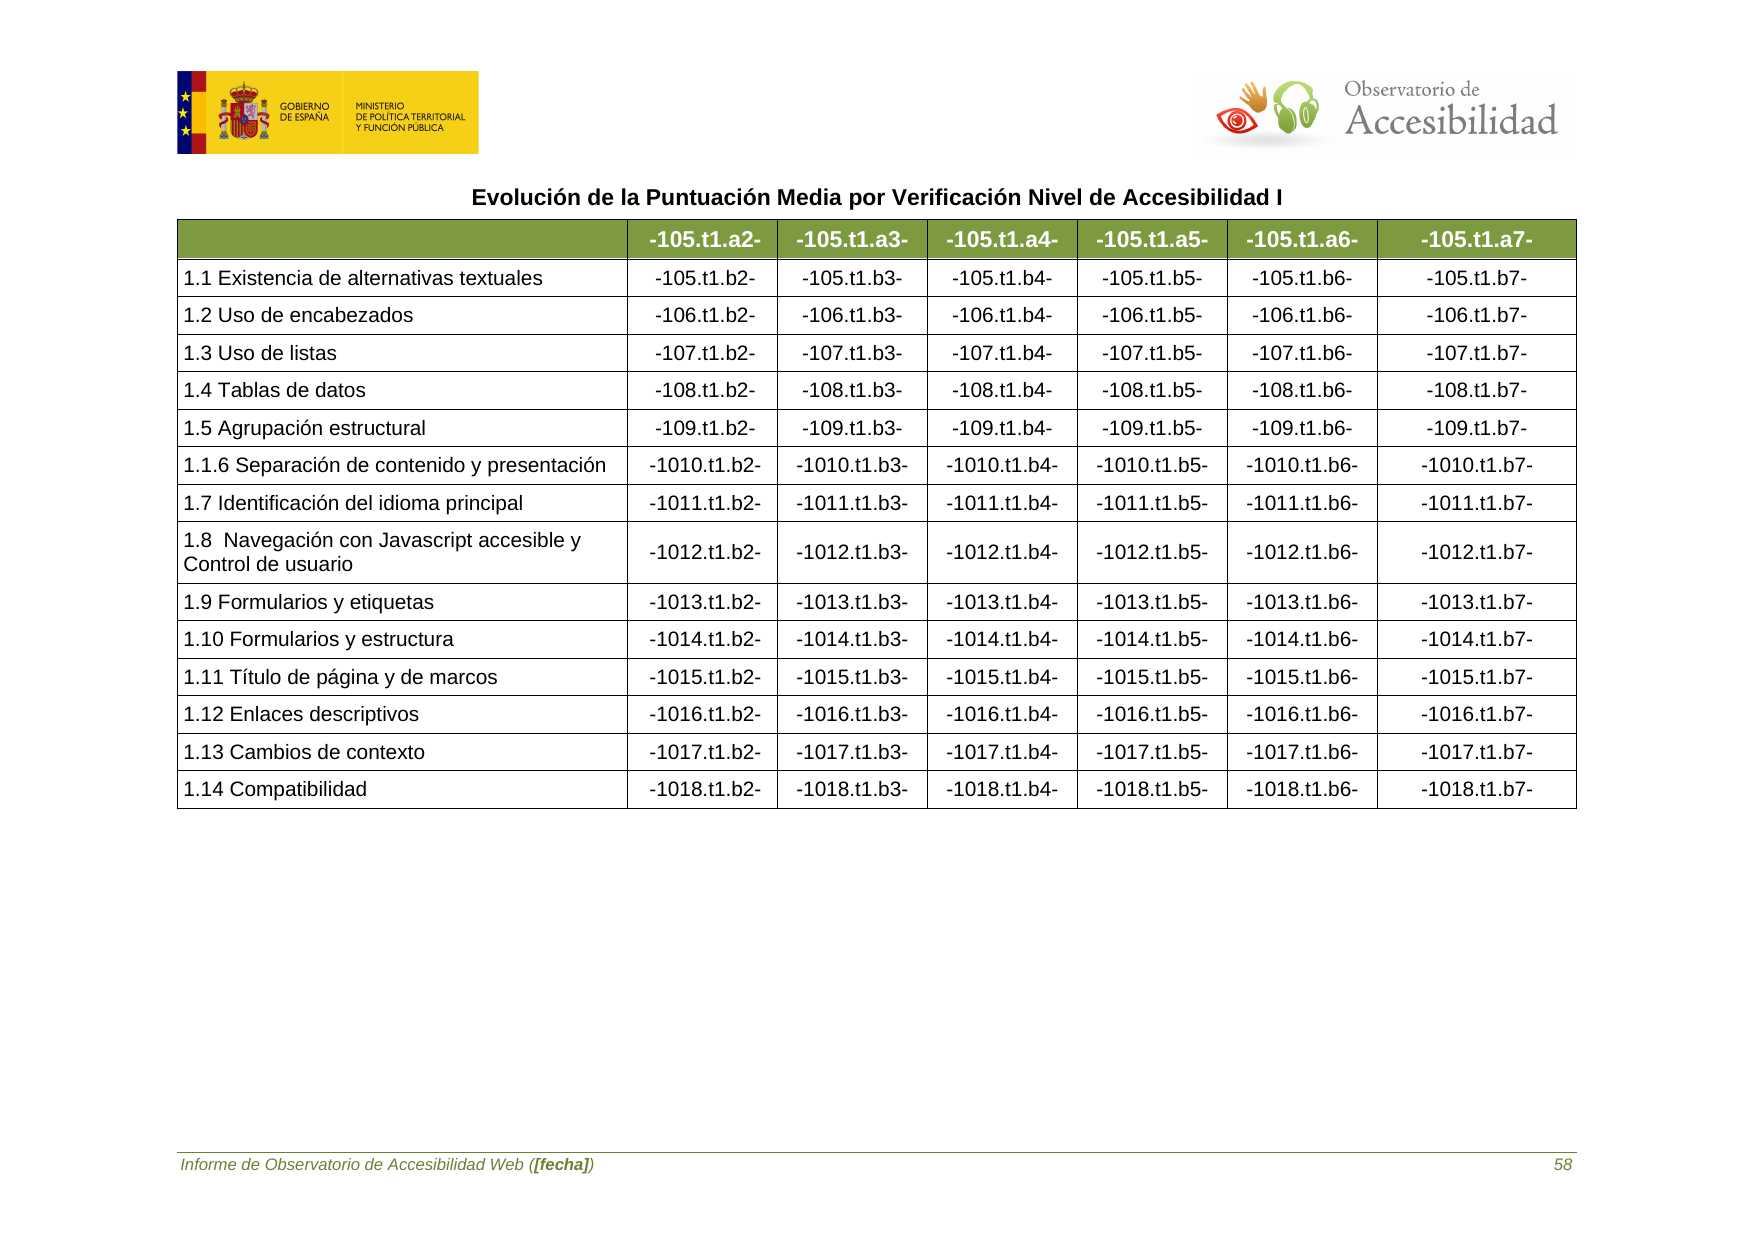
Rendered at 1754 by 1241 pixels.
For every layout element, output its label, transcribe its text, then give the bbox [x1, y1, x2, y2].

table_cell 1.5 Agrupación estructural [178, 410, 627, 446]
table_cell -1016.t1.b4- [928, 696, 1077, 732]
table_cell -108.t1.b5- [1078, 372, 1227, 408]
table_cell -1015.t1.b4- [928, 659, 1077, 695]
table_cell -1018.t1.b5- [1078, 771, 1227, 807]
table_cell -1011.t1.b4- [928, 485, 1077, 521]
table_cell -1012.t1.b7- [1378, 522, 1576, 582]
table_cell -109.t1.b5- [1078, 410, 1227, 446]
table_header -105.t1.a5- [1078, 220, 1227, 258]
table_cell -1010.t1.b7- [1378, 447, 1576, 483]
table_cell -109.t1.b4- [928, 410, 1077, 446]
table_cell -1010.t1.b4- [928, 447, 1077, 483]
table_cell -107.t1.b3- [778, 335, 927, 371]
table_cell -105.t1.b4- [928, 260, 1077, 296]
table_cell -106.t1.b4- [928, 297, 1077, 333]
table_cell -1017.t1.b2- [628, 734, 777, 770]
table_cell 1.3 Uso de listas [178, 335, 627, 371]
table_cell -1017.t1.b4- [928, 734, 1077, 770]
table_cell -1010.t1.b6- [1228, 447, 1377, 483]
table_cell -1012.t1.b4- [928, 522, 1077, 582]
table_cell -1016.t1.b3- [778, 696, 927, 732]
table_cell -1010.t1.b3- [778, 447, 927, 483]
table_cell -108.t1.b2- [628, 372, 777, 408]
table_cell 1.1.6 Separación de contenido y presentación [178, 447, 627, 483]
table_cell -105.t1.b3- [778, 260, 927, 296]
table_cell -1015.t1.b6- [1228, 659, 1377, 695]
table_cell -1010.t1.b2- [628, 447, 777, 483]
table_cell -1014.t1.b2- [628, 621, 777, 657]
table_cell -105.t1.b7- [1378, 260, 1576, 296]
table_cell 1.8 Navegación con Javascript accesible y Control de usuario [178, 522, 627, 582]
table_cell -1016.t1.b5- [1078, 696, 1227, 732]
table_cell -1018.t1.b6- [1228, 771, 1377, 807]
table_cell -1010.t1.b5- [1078, 447, 1227, 483]
table_header -105.t1.a4- [928, 220, 1077, 258]
picture [1196, 72, 1572, 154]
table_cell 1.4 Tablas de datos [178, 372, 627, 408]
table_cell -109.t1.b3- [778, 410, 927, 446]
table_cell -1016.t1.b2- [628, 696, 777, 732]
table_cell 1.2 Uso de encabezados [178, 297, 627, 333]
table_cell -107.t1.b4- [928, 335, 1077, 371]
table_cell -1017.t1.b6- [1228, 734, 1377, 770]
table_cell -1016.t1.b6- [1228, 696, 1377, 732]
table_cell -105.t1.b2- [628, 260, 777, 296]
table_cell -1014.t1.b6- [1228, 621, 1377, 657]
table_cell -109.t1.b7- [1378, 410, 1576, 446]
table_cell -1017.t1.b7- [1378, 734, 1576, 770]
table_cell 1.7 Identificación del idioma principal [178, 485, 627, 521]
table_cell -107.t1.b2- [628, 335, 777, 371]
table_cell 1.11 Título de página y de marcos [178, 659, 627, 695]
table_header -105.t1.a6- [1228, 220, 1377, 258]
table_cell -1013.t1.b7- [1378, 584, 1576, 620]
table_cell -1014.t1.b5- [1078, 621, 1227, 657]
table_cell -1011.t1.b2- [628, 485, 777, 521]
table_cell -1016.t1.b7- [1378, 696, 1576, 732]
table_cell -1014.t1.b3- [778, 621, 927, 657]
table_cell -105.t1.b6- [1228, 260, 1377, 296]
table_cell -105.t1.b5- [1078, 260, 1227, 296]
table_cell -1014.t1.b7- [1378, 621, 1576, 657]
table_cell -1015.t1.b3- [778, 659, 927, 695]
table_cell 1.13 Cambios de contexto [178, 734, 627, 770]
table_cell 1.10 Formularios y estructura [178, 621, 627, 657]
table_cell -1015.t1.b5- [1078, 659, 1227, 695]
table_header -105.t1.a3- [778, 220, 927, 258]
table_cell -1018.t1.b7- [1378, 771, 1576, 807]
table_cell -1012.t1.b5- [1078, 522, 1227, 582]
table_cell -1018.t1.b3- [778, 771, 927, 807]
picture [177, 71, 479, 154]
table_cell -1018.t1.b2- [628, 771, 777, 807]
table_cell -109.t1.b6- [1228, 410, 1377, 446]
table_cell -1013.t1.b6- [1228, 584, 1377, 620]
table_cell -106.t1.b7- [1378, 297, 1576, 333]
table_cell -1017.t1.b5- [1078, 734, 1227, 770]
table_cell -1011.t1.b7- [1378, 485, 1576, 521]
text Evolución de la Puntuación Media por Verificación Nivel de Accesibilidad I [177, 184, 1577, 211]
table_header -105.t1.a7- [1378, 220, 1576, 258]
table_cell 1.14 Compatibilidad [178, 771, 627, 807]
table_cell -1011.t1.b5- [1078, 485, 1227, 521]
table_cell -106.t1.b3- [778, 297, 927, 333]
table_cell -1015.t1.b2- [628, 659, 777, 695]
table_cell -1014.t1.b4- [928, 621, 1077, 657]
table_cell -1013.t1.b4- [928, 584, 1077, 620]
table_cell -107.t1.b6- [1228, 335, 1377, 371]
table_cell -1015.t1.b7- [1378, 659, 1576, 695]
table_cell -1013.t1.b3- [778, 584, 927, 620]
table_cell -108.t1.b3- [778, 372, 927, 408]
table_cell -108.t1.b4- [928, 372, 1077, 408]
table_cell 1.12 Enlaces descriptivos [178, 696, 627, 732]
table_cell -1012.t1.b6- [1228, 522, 1377, 582]
table_cell -109.t1.b2- [628, 410, 777, 446]
table_header [178, 220, 627, 258]
table_cell -108.t1.b6- [1228, 372, 1377, 408]
table_cell -106.t1.b6- [1228, 297, 1377, 333]
table_cell -1013.t1.b2- [628, 584, 777, 620]
table_cell 1.1 Existencia de alternativas textuales [178, 260, 627, 296]
table_cell -1011.t1.b3- [778, 485, 927, 521]
table_cell -1011.t1.b6- [1228, 485, 1377, 521]
table_cell -1017.t1.b3- [778, 734, 927, 770]
table_cell -106.t1.b2- [628, 297, 777, 333]
table_cell -1012.t1.b3- [778, 522, 927, 582]
table_cell -106.t1.b5- [1078, 297, 1227, 333]
table_cell -1013.t1.b5- [1078, 584, 1227, 620]
table_cell 1.9 Formularios y etiquetas [178, 584, 627, 620]
table_cell -107.t1.b7- [1378, 335, 1576, 371]
table_cell -107.t1.b5- [1078, 335, 1227, 371]
table_header -105.t1.a2- [628, 220, 777, 258]
table_cell -1012.t1.b2- [628, 522, 777, 582]
table_cell -108.t1.b7- [1378, 372, 1576, 408]
table_cell -1018.t1.b4- [928, 771, 1077, 807]
